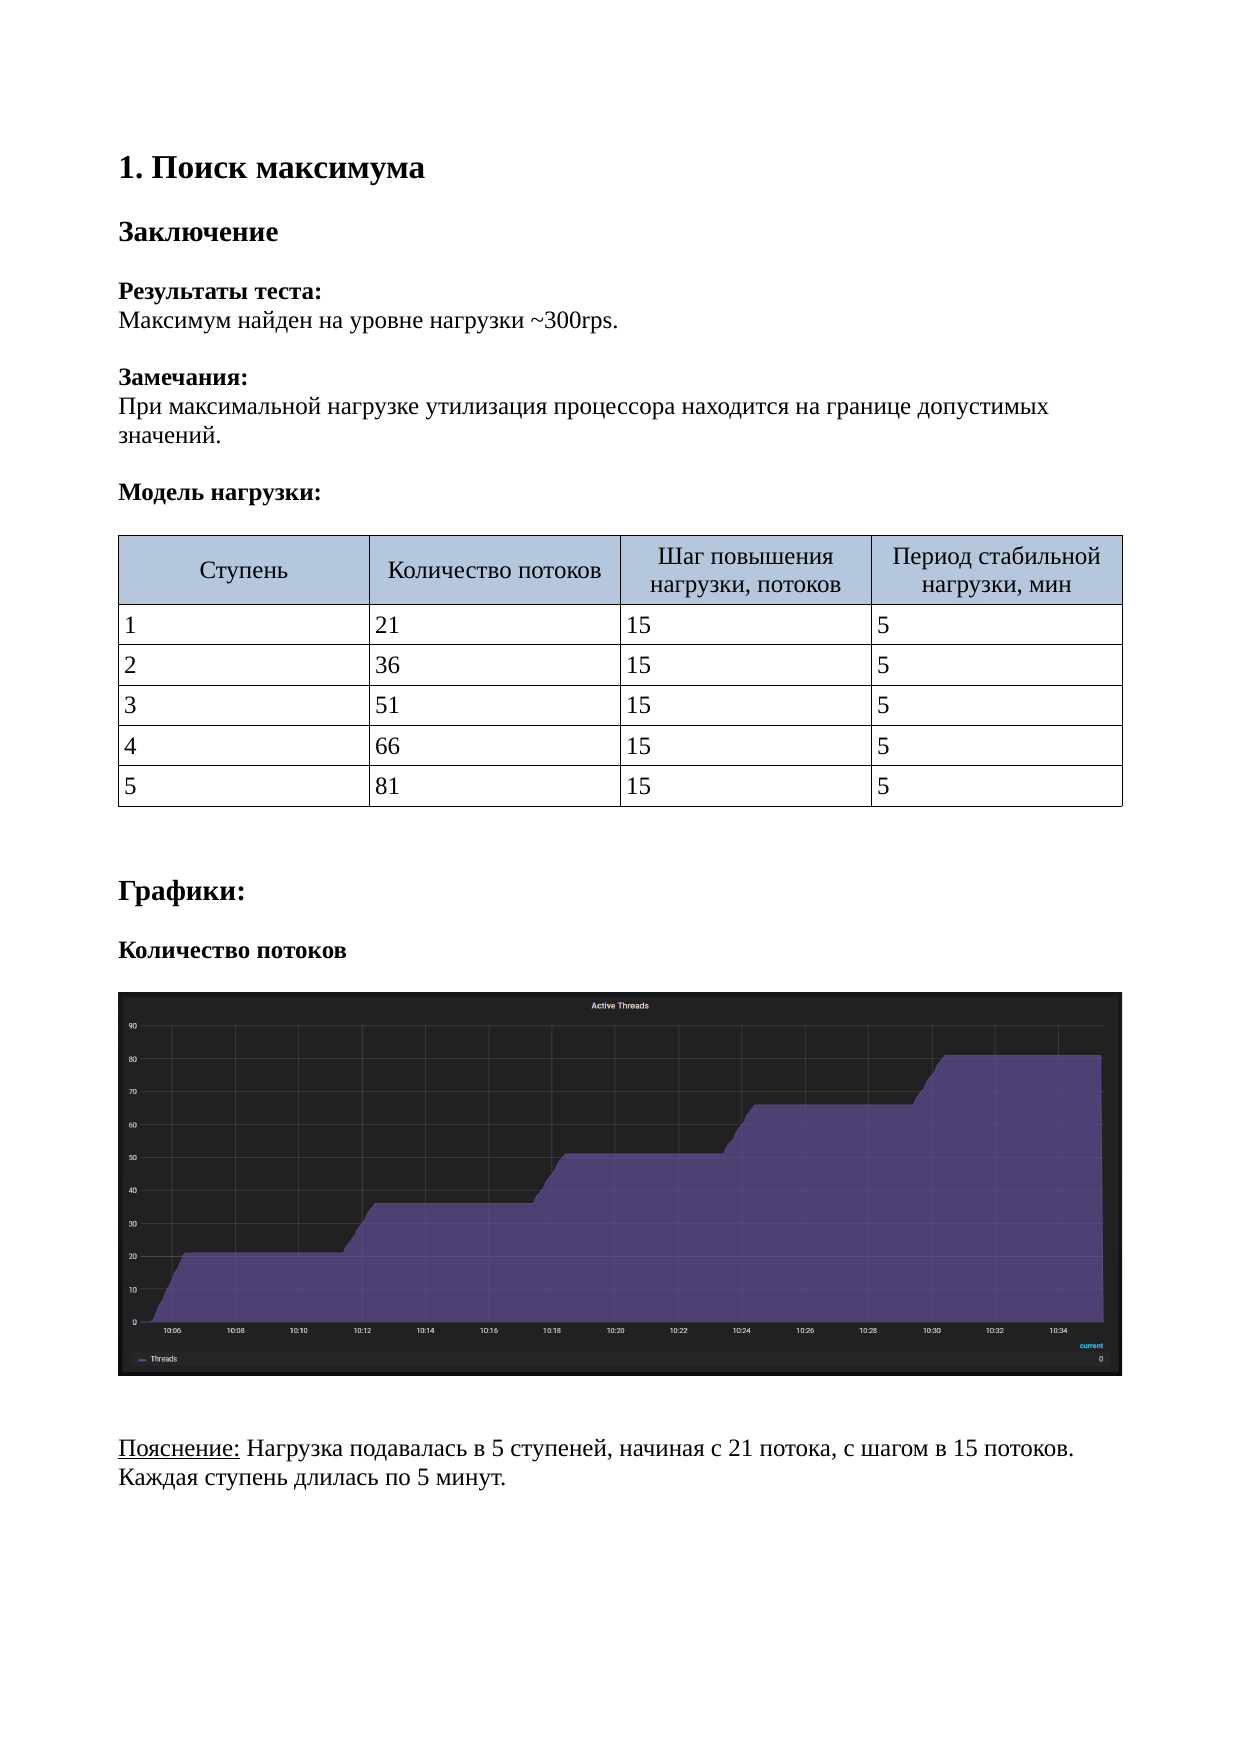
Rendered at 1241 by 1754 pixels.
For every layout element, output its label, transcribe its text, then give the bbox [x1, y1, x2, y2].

table_cell 15 [621, 645, 871, 685]
table_cell 3 [119, 686, 369, 725]
table_cell 5 [872, 686, 1122, 725]
table_cell 2 [119, 645, 369, 685]
table_cell 81 [370, 766, 620, 806]
table_cell 36 [370, 645, 620, 685]
table_cell 15 [621, 686, 871, 725]
table_cell 15 [621, 605, 871, 644]
picture [118, 992, 1123, 1376]
text Количество потоков [118, 935, 1122, 964]
text При максимальной нагрузке утилизация процессора находится на границе допустимых значений. [118, 391, 1122, 449]
text Результаты теста: [118, 276, 1122, 305]
table_cell 4 [119, 726, 369, 765]
text Замечания: [118, 362, 1122, 391]
table_cell 5 [119, 766, 369, 806]
text Модель нагрузки: [118, 477, 1122, 506]
table_cell 5 [872, 766, 1122, 806]
table_header Период стабильной нагрузки, мин [872, 536, 1122, 604]
table_cell 5 [872, 645, 1122, 685]
text Пояснение: Нагрузка подавалась в 5 ступеней, начиная с 21 потока, с шагом в 15 потоков. Каждая ступень длилась по 5 минут. [118, 1433, 1122, 1491]
table_cell 1 [119, 605, 369, 644]
table_cell 5 [872, 605, 1122, 644]
table_cell 15 [621, 726, 871, 765]
text 1. Поиск максимума [118, 147, 1122, 185]
table_cell 51 [370, 686, 620, 725]
table_cell 5 [872, 726, 1122, 765]
text Максимум найден на уровне нагрузки ~300rps. [118, 305, 1122, 334]
table_cell 66 [370, 726, 620, 765]
table_header Количество потоков [370, 536, 620, 604]
text Заключение [118, 214, 1122, 247]
text Графики: [118, 873, 1122, 906]
table_cell 15 [621, 766, 871, 806]
table_header Ступень [119, 536, 369, 604]
table_cell 21 [370, 605, 620, 644]
table_header Шаг повышения нагрузки, потоков [621, 536, 871, 604]
